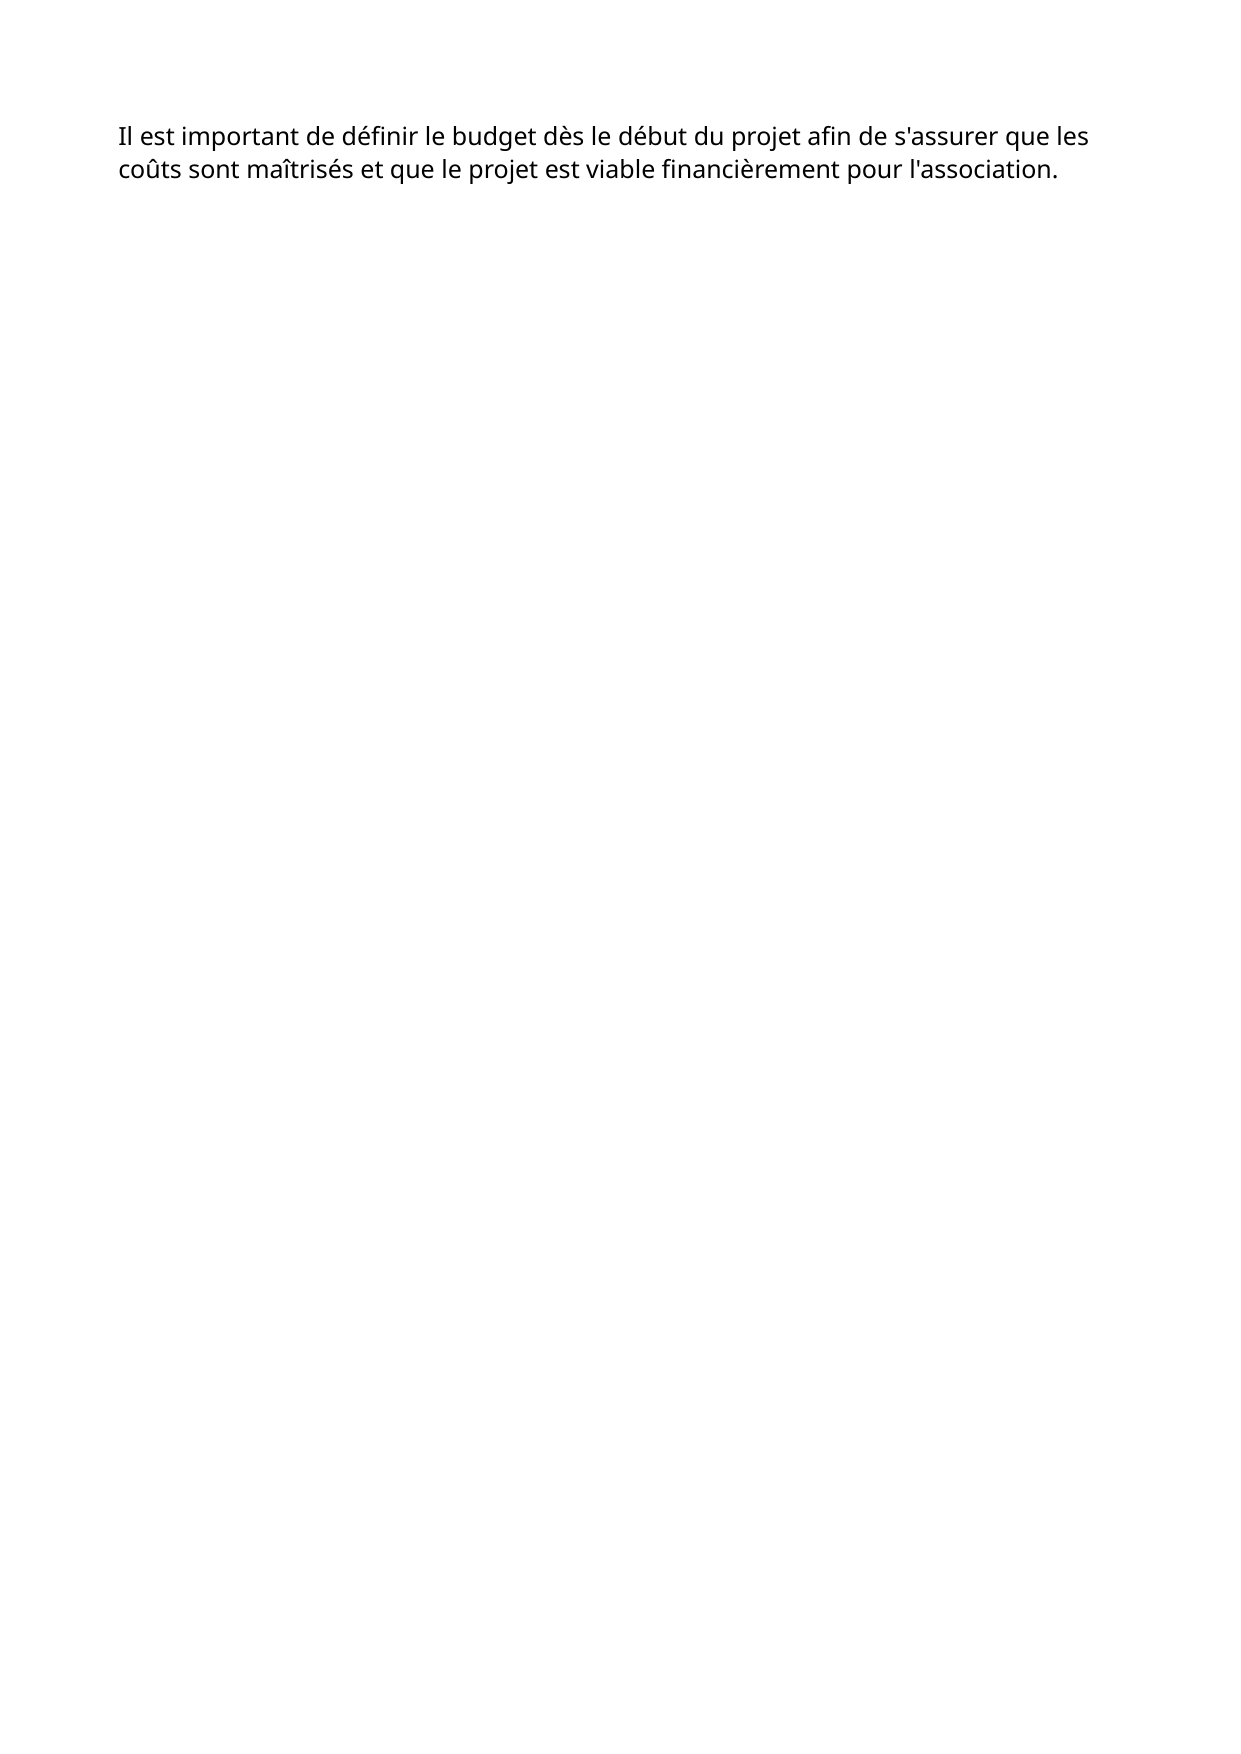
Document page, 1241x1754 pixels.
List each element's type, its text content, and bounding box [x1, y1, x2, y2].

text Il est important de définir le budget dès le début du projet afin de s'assurer que les coûts sont maîtrisés et que le projet est viable financièrement pour l'association. [118, 118, 1122, 186]
